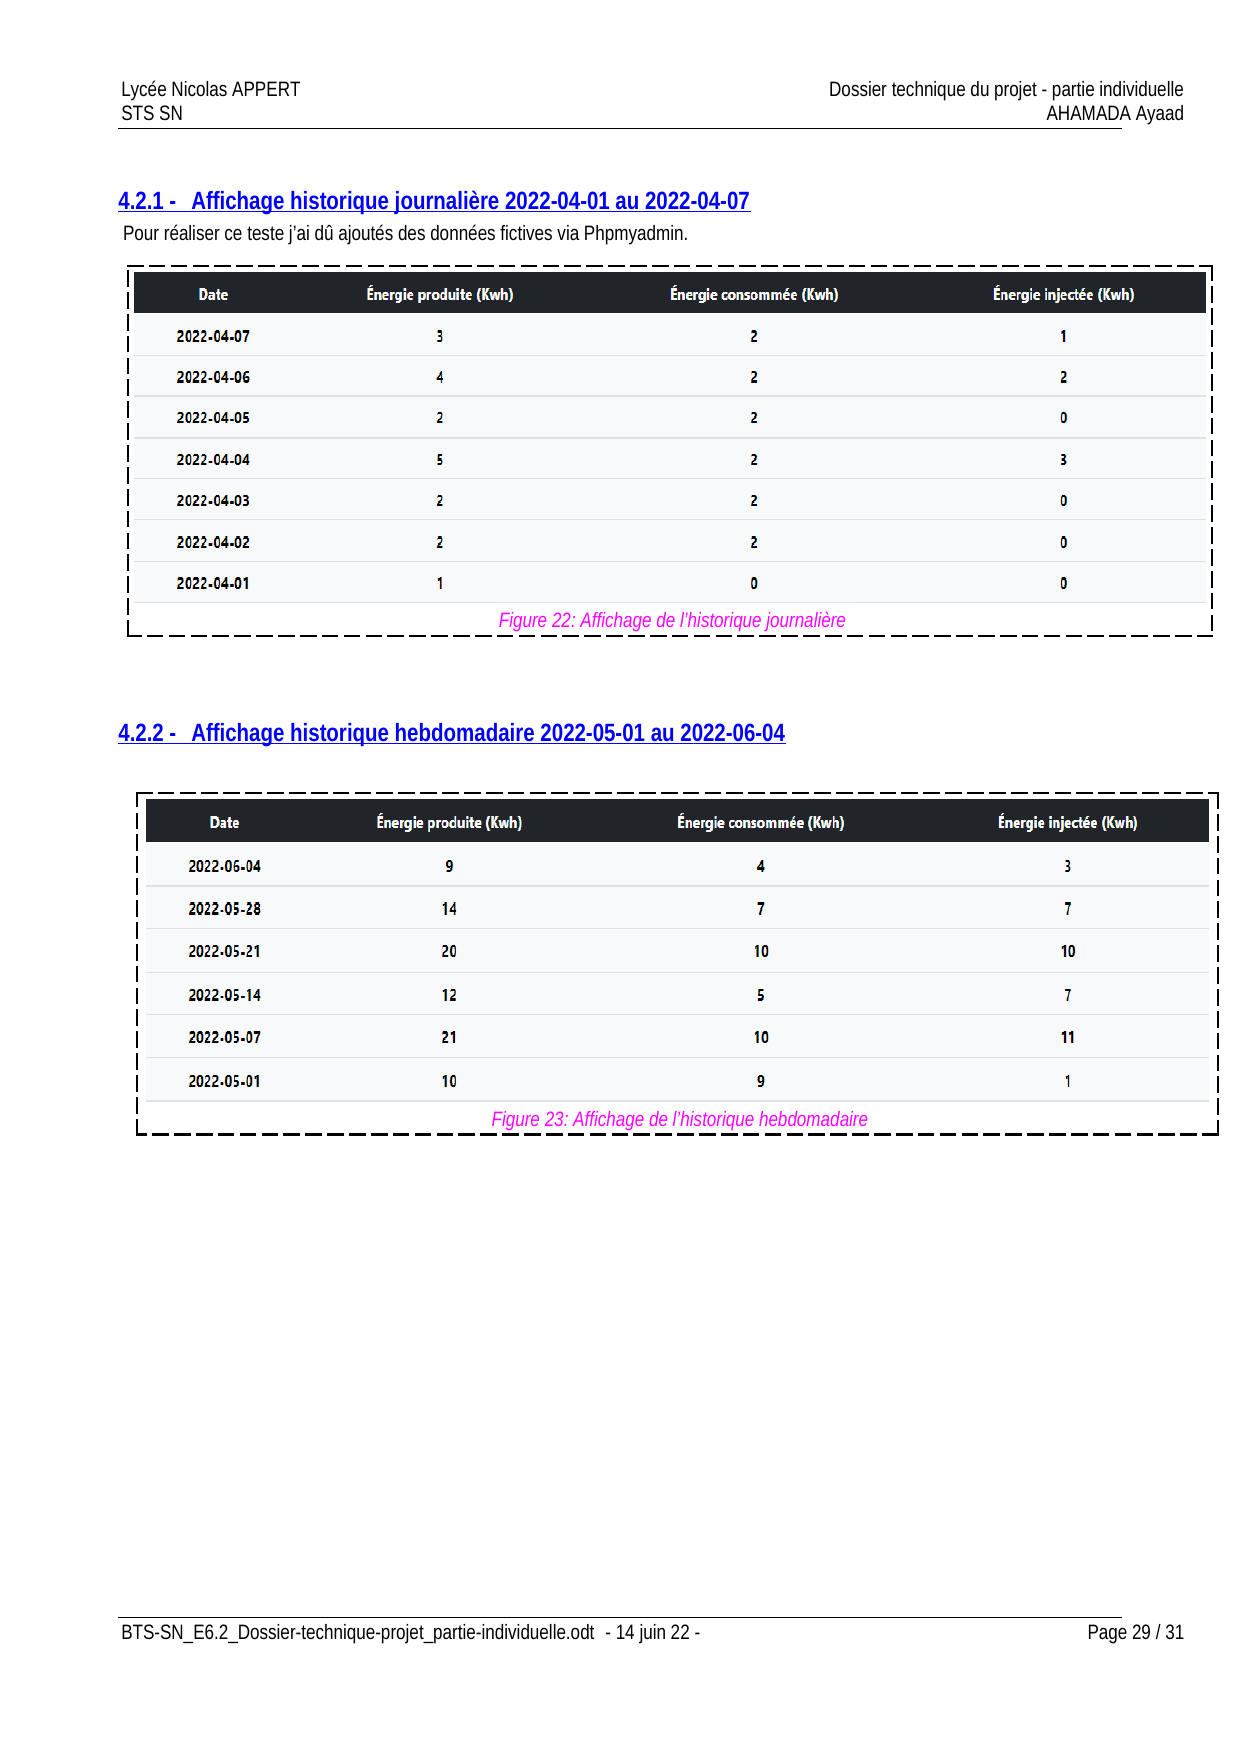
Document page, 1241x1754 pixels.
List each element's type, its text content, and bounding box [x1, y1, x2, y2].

text Pour réaliser ce teste j’ai dû ajoutés des données fictives via Phpmyadmin. [118, 220, 1122, 244]
subtitle Affichage historique hebdomadaire 2022-05-01 au 2022-06-04 [118, 718, 1122, 746]
text [127, 264, 1213, 637]
text Figure 23: Affichage de l’historique hebdomadaire [141, 797, 1214, 1131]
subtitle Affichage historique journalière 2022-04-01 au 2022-04-07 [118, 186, 1122, 214]
picture [132, 269, 1209, 608]
text Figure 22: Affichage de l’historique journalière [132, 608, 1208, 632]
picture [143, 797, 1212, 1107]
